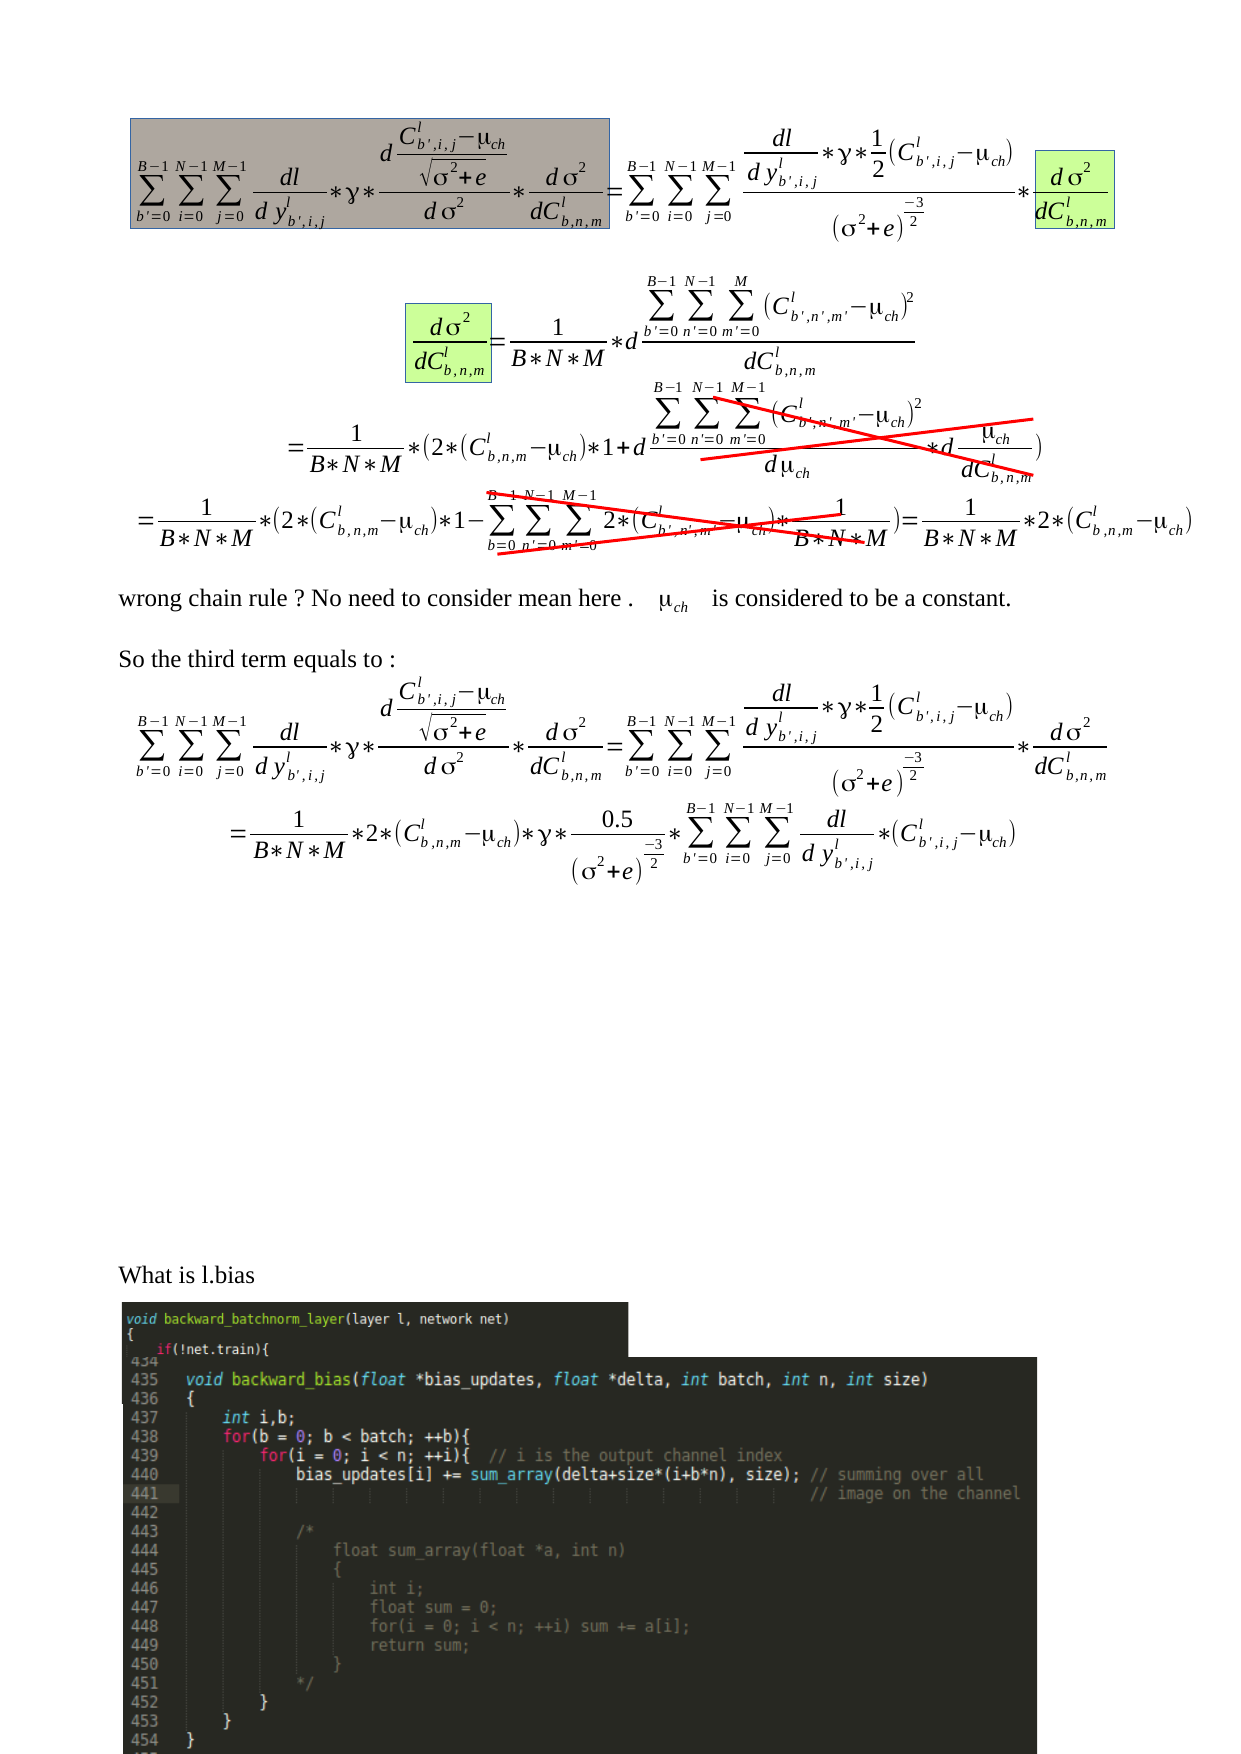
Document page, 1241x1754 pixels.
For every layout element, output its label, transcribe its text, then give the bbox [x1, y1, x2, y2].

picture [121, 1302, 1038, 1754]
text wrong chain rule ? No need to consider mean here . is considered to be a constant. [118, 583, 1122, 615]
text So the third term equals to : [118, 644, 1122, 673]
text What is l.bias [118, 1260, 1122, 1289]
